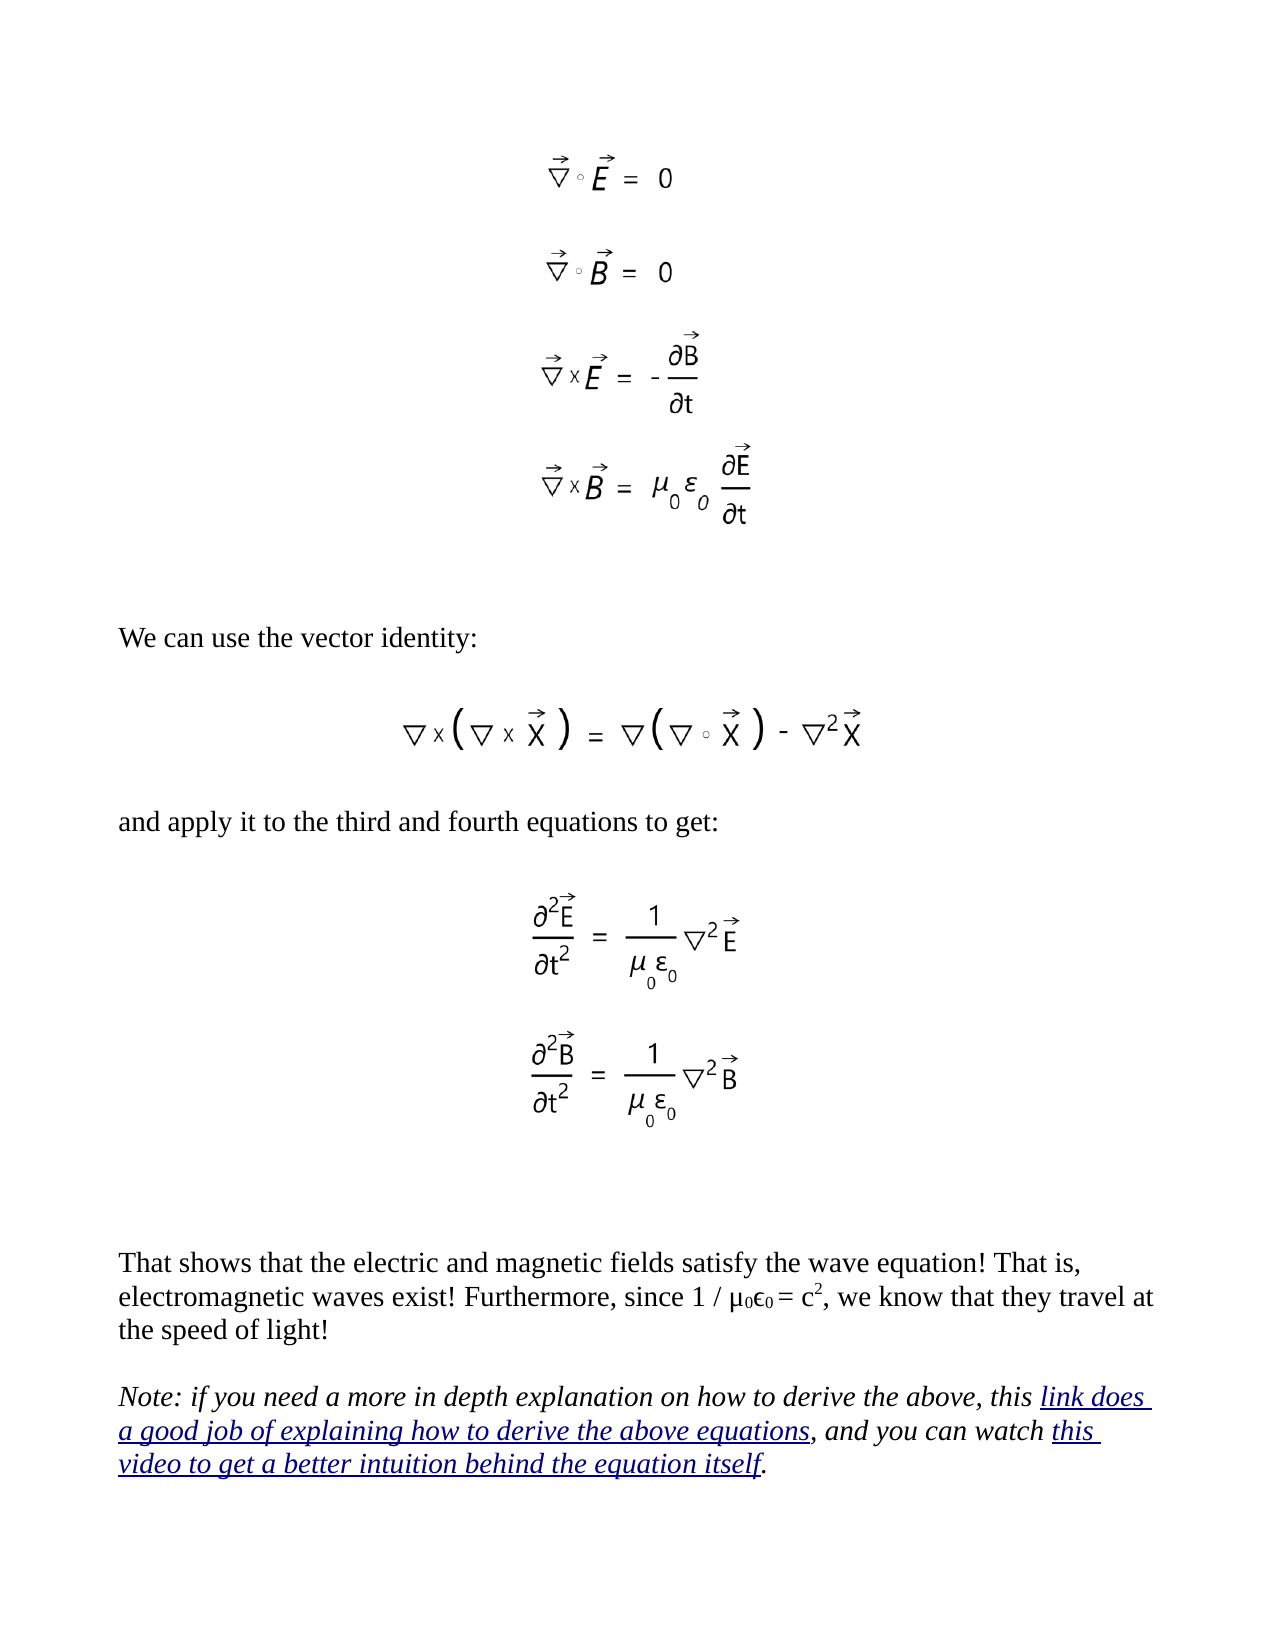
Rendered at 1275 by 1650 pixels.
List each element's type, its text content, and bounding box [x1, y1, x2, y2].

text We can use the vector identity: [118, 620, 1157, 653]
text Note: if you need a more in depth explanation on how to derive the above, this link does a good job of explaining how to derive the above equations, and you can watch this video to get a better intuition behind the equation itself. [118, 1379, 1157, 1480]
picture [505, 871, 771, 1154]
picture [384, 687, 891, 776]
picture [482, 118, 793, 563]
text and apply it to the third and fourth equations to get: [118, 804, 1157, 837]
text That shows that the electric and magnetic fields satisfy the wave equation! That is, electromagnetic waves exist! Furthermore, since 1 / μ0ϵ0 = c2, we know that they travel at the speed of light! [118, 1245, 1157, 1346]
